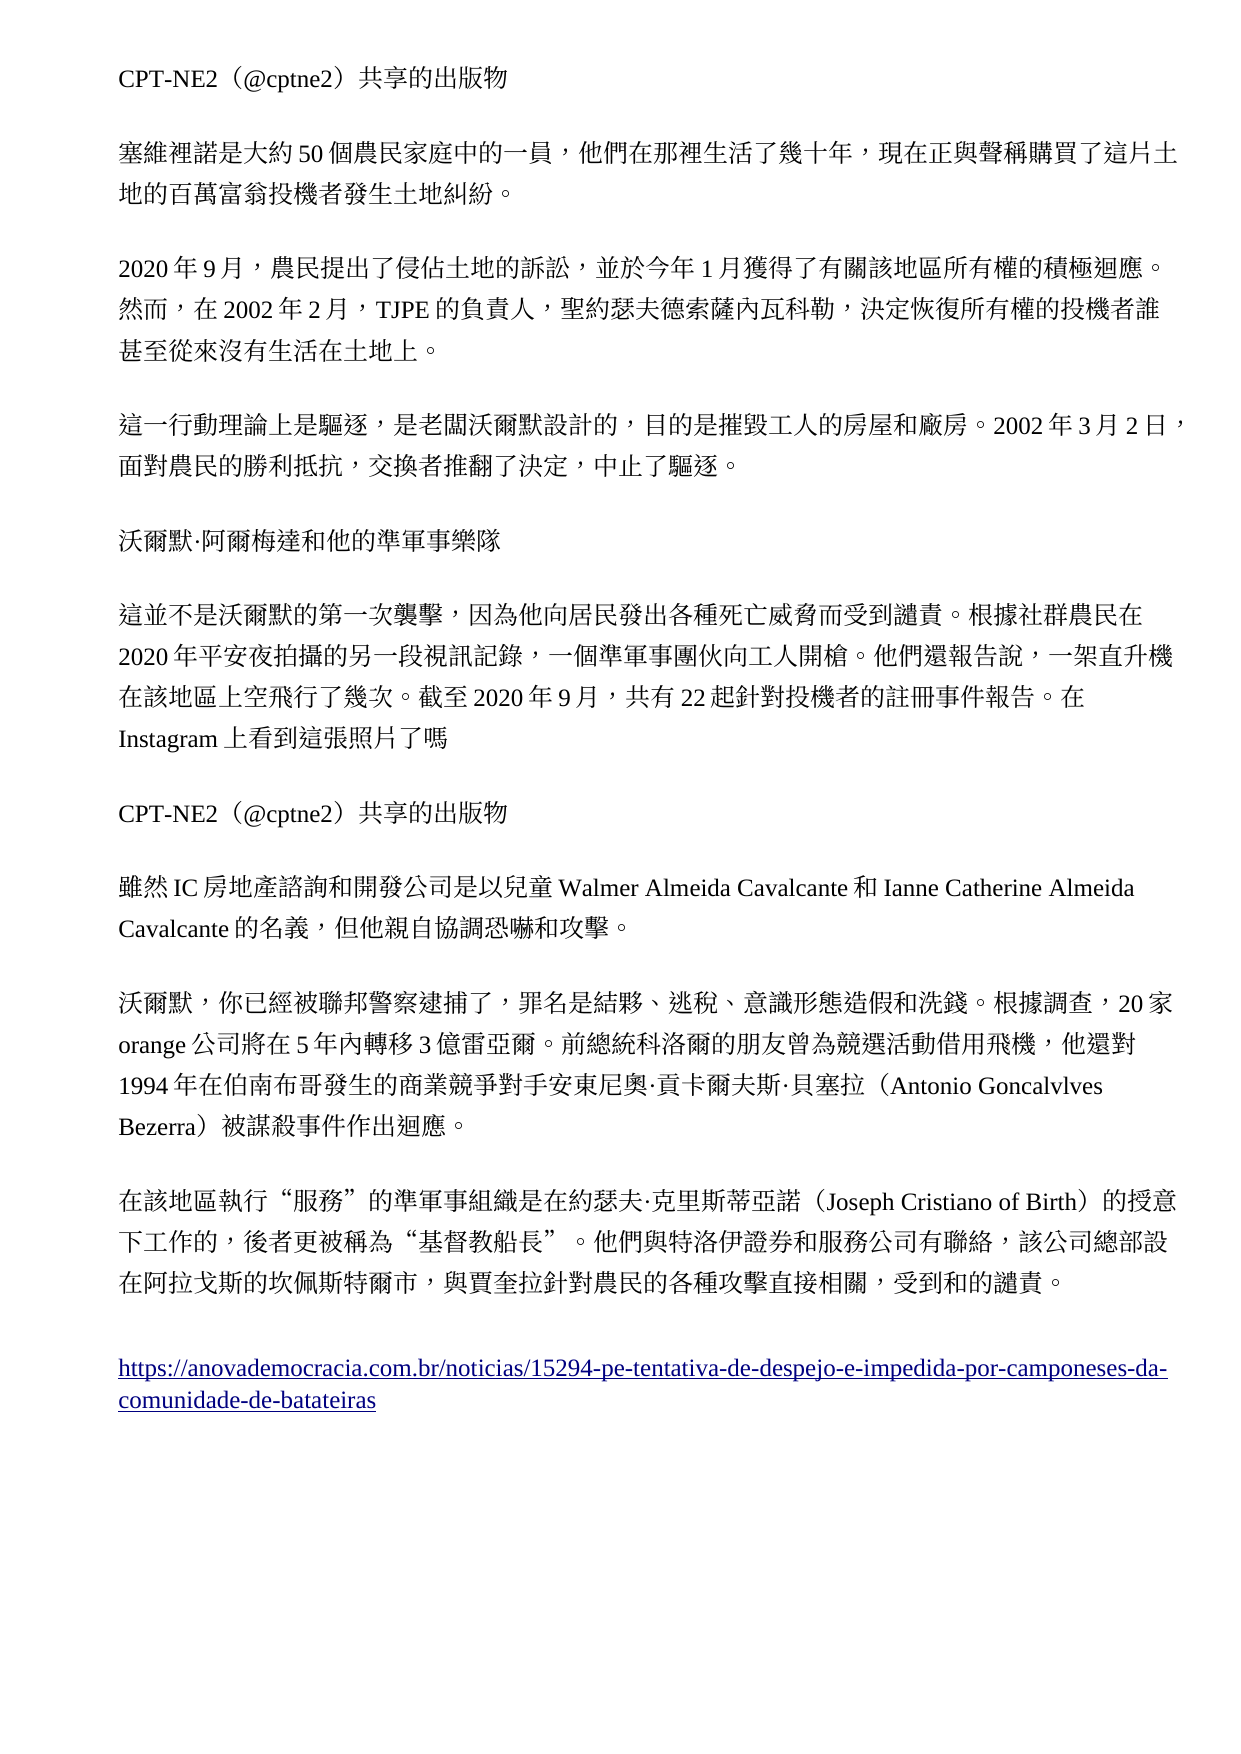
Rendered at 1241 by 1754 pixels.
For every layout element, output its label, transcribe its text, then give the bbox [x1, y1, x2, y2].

text 2021-03-05T17:47:38-03:00 泰斯蘇扎。 ['/images/0-2021/03/地面戰鬥/伯南布哥.jpg'] 由於農民的反抗，法警試圖驅逐投機者，然後坐在投機者的車裡撤退。照片：複製品 3月11日，農民塞韋裡諾·阿馬羅（Severino Amaro）自出生以來一直住在伯南布哥南部馬塔德馬拉亞爾（Maraal）的土豆社群，他面臨著被指控犯有各種罪行的地產投機者所推動的驅逐企圖。社群阻止了這一行動，後來司法部門暫停了驅逐行動。 週一下午，負責傳達行動的法警帶著一輛被居民確認為百萬富翁房地產投機者Walmer Almeida da Silva的車輛前往現場，Walmer Almeida da Silva是IC諮詢和房地產企業的所有者，也是驅逐請求的作者。和他一起的還有一輛卡車、一支“保安隊”、一輛警車和一輛拖拉機，用來摧毀棚戶區的房屋和鄉村。 面對社會的動員和抵抗，從土牧委會發布的視訊中可以看出，反動派撤離了現場。在Instagram上看到這張照片了嗎 CPT-NE2（@cptne2）共享的出版物 塞維裡諾是大約50個農民家庭中的一員，他們在那裡生活了幾十年，現在正與聲稱購買了這片土地的百萬富翁投機者發生土地糾紛。 2020年9月，農民提出了侵佔土地的訴訟，並於今年1月獲得了有關該地區所有權的積極迴應。然而，在2002年2月，TJPE的負責人，聖約瑟夫德索薩內瓦科勒，決定恢復所有權的投機者誰甚至從來沒有生活在土地上。 這一行動理論上是驅逐，是老闆沃爾默設計的，目的是摧毀工人的房屋和廠房。2002年3月2日，面對農民的勝利抵抗，交換者推翻了決定，中止了驅逐。 沃爾默·阿爾梅達和他的準軍事樂隊 這並不是沃爾默的第一次襲擊，因為他向居民發出各種死亡威脅而受到譴責。根據社群農民在2020年平安夜拍攝的另一段視訊記錄，一個準軍事團伙向工人開槍。他們還報告說，一架直升機在該地區上空飛行了幾次。截至2020年9月，共有22起針對投機者的註冊事件報告。在Instagram上看到這張照片了嗎 CPT-NE2（@cptne2）共享的出版物 雖然IC房地產諮詢和開發公司是以兒童Walmer Almeida Cavalcante和Ianne Catherine Almeida Cavalcante的名義，但他親自協調恐嚇和攻擊。 沃爾默，你已經被聯邦警察逮捕了，罪名是結夥、逃稅、意識形態造假和洗錢。根據調查，20家orange公司將在5年內轉移3億雷亞爾。前總統科洛爾的朋友曾為競選活動借用飛機，他還對1994年在伯南布哥發生的商業競爭對手安東尼奧·貢卡爾夫斯·貝塞拉（Antonio Goncalvlves Bezerra）被謀殺事件作出迴應。 在該地區執行“服務”的準軍事組織是在約瑟夫·克里斯蒂亞諾（Joseph Cristiano of Birth）的授意下工作的，後者更被稱為“基督教船長”。他們與特洛伊證券和服務公司有聯絡，該公司總部設在阿拉戈斯的坎佩斯特爾市，與賈奎拉針對農民的各種攻擊直接相關，受到和的譴責。 [118, 59, 1181, 1300]
text https://anovademocracia.com.br/noticias/15294-pe-tentativa-de-despejo-e-impedida-por-camponeses-da-comunidade-de-batateiras [118, 1319, 1181, 1414]
